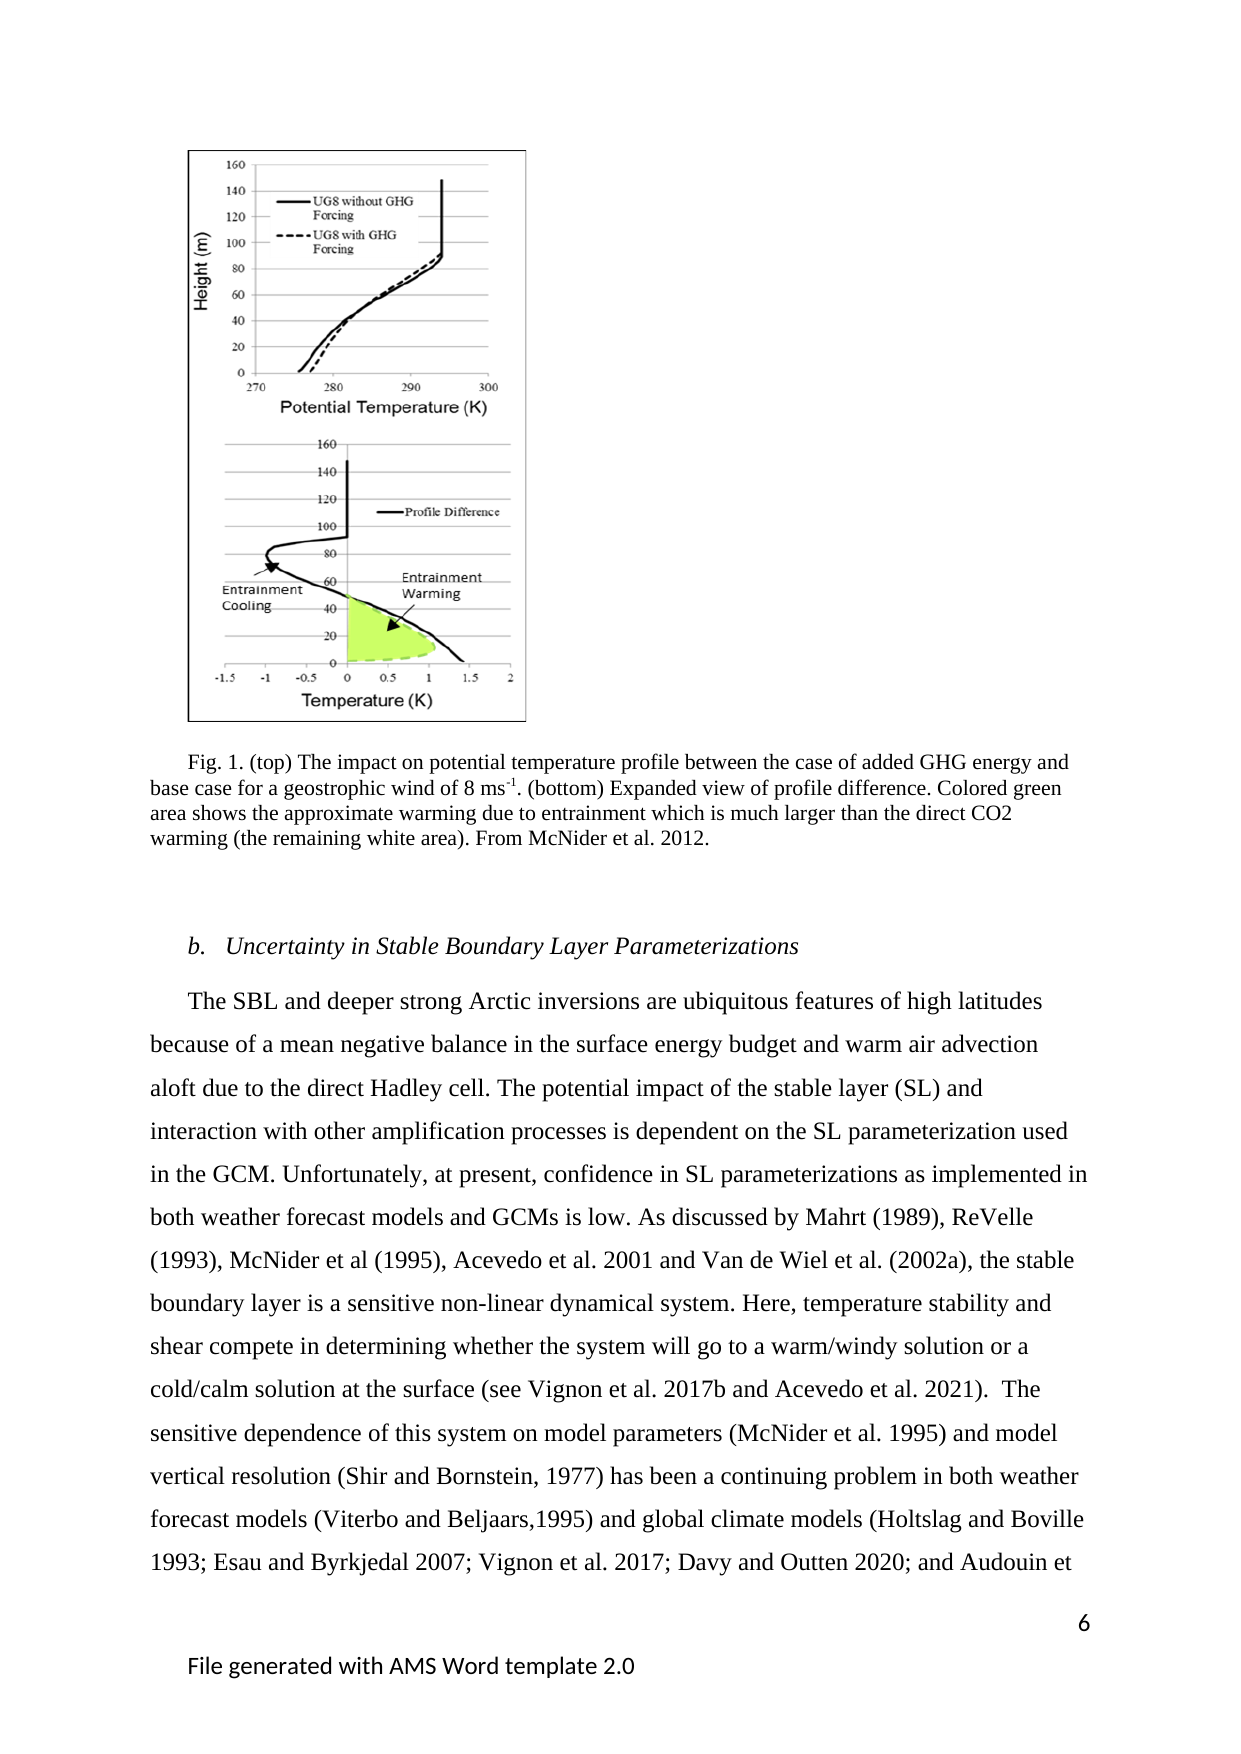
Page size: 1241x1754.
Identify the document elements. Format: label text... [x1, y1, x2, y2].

picture [187, 150, 527, 722]
list Uncertainty in Stable Boundary Layer Parameterizations [187, 931, 1090, 959]
text Fig. 1. (top) The impact on potential temperature profile between the case of added GHG energy and base case for a geostrophic wind of 8 ms-1. (bottom) Expanded view of profile difference. Colored green area shows the approximate warming due to entrainment which is much larger than the direct CO2 warming (the remaining white area). From McNider et al. 2012. [150, 749, 1090, 850]
text The SBL and deeper strong Arctic inversions are ubiquitous features of high latitudes because of a mean negative balance in the surface energy budget and warm air advection aloft due to the direct Hadley cell. The potential impact of the stable layer (SL) and interaction with other amplification processes is dependent on the SL parameterization used in the GCM. Unfortunately, at present, confidence in SL parameterizations as implemented in both weather forecast models and GCMs is low. As discussed by Mahrt (1989), ReVelle (1993), McNider et al (1995), Acevedo et al. 2001 and Van de Wiel et al. (2002a), the stable boundary layer is a sensitive non-linear dynamical system. Here, temperature stability and shear compete in determining whether the system will go to a warm/windy solution or a cold/calm solution at the surface (see Vignon et al. 2017b and Acevedo et al. 2021). The sensitive dependence of this system on model parameters (McNider et al. 1995) and model vertical resolution (Shir and Bornstein, 1977) has been a continuing problem in both weather forecast models (Viterbo and Beljaars,1995) and global climate models (Holtslag and Boville 1993; Esau and Byrkjedal 2007; Vignon et al. 2017; Davy and Outten 2020; and Audouin et [150, 986, 1090, 1576]
